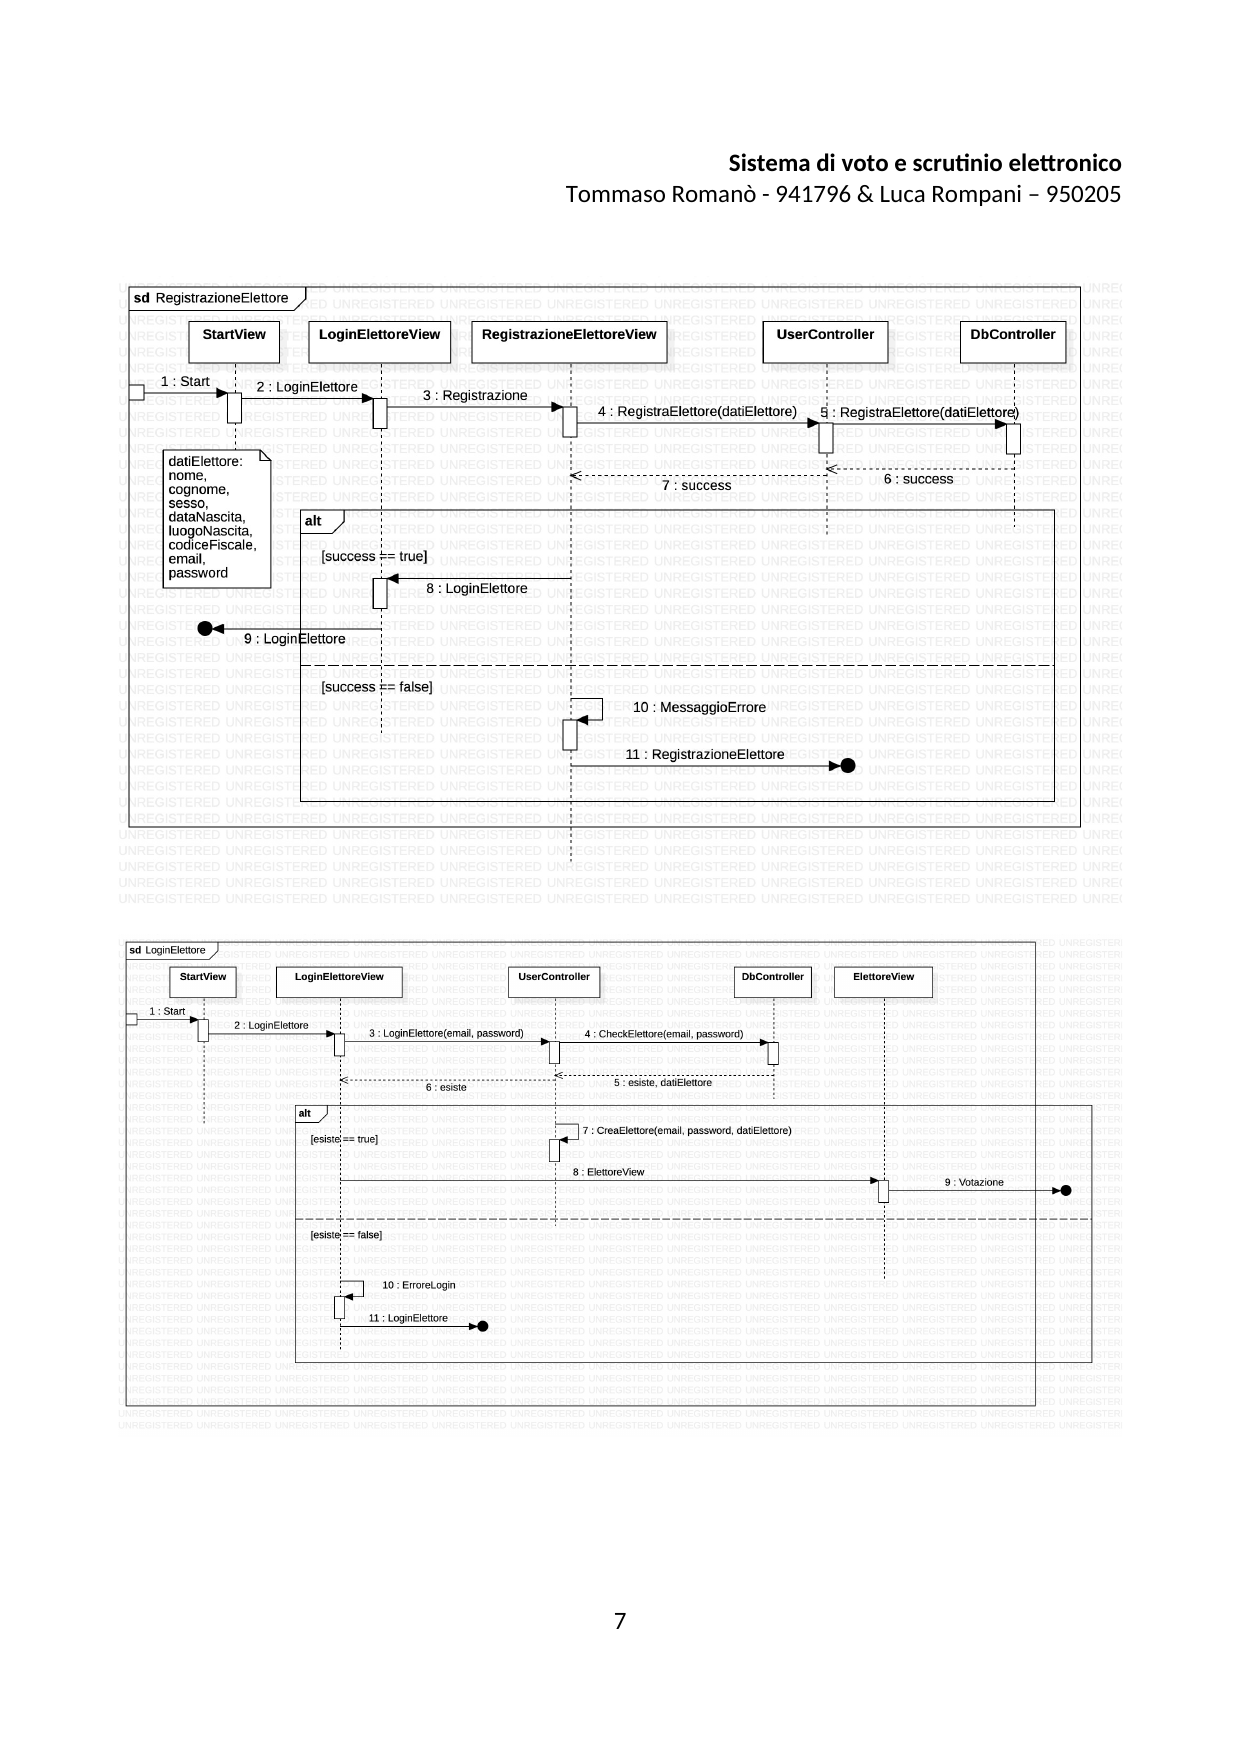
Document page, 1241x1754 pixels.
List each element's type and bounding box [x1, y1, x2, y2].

picture [118, 934, 1123, 1437]
picture [118, 276, 1123, 904]
